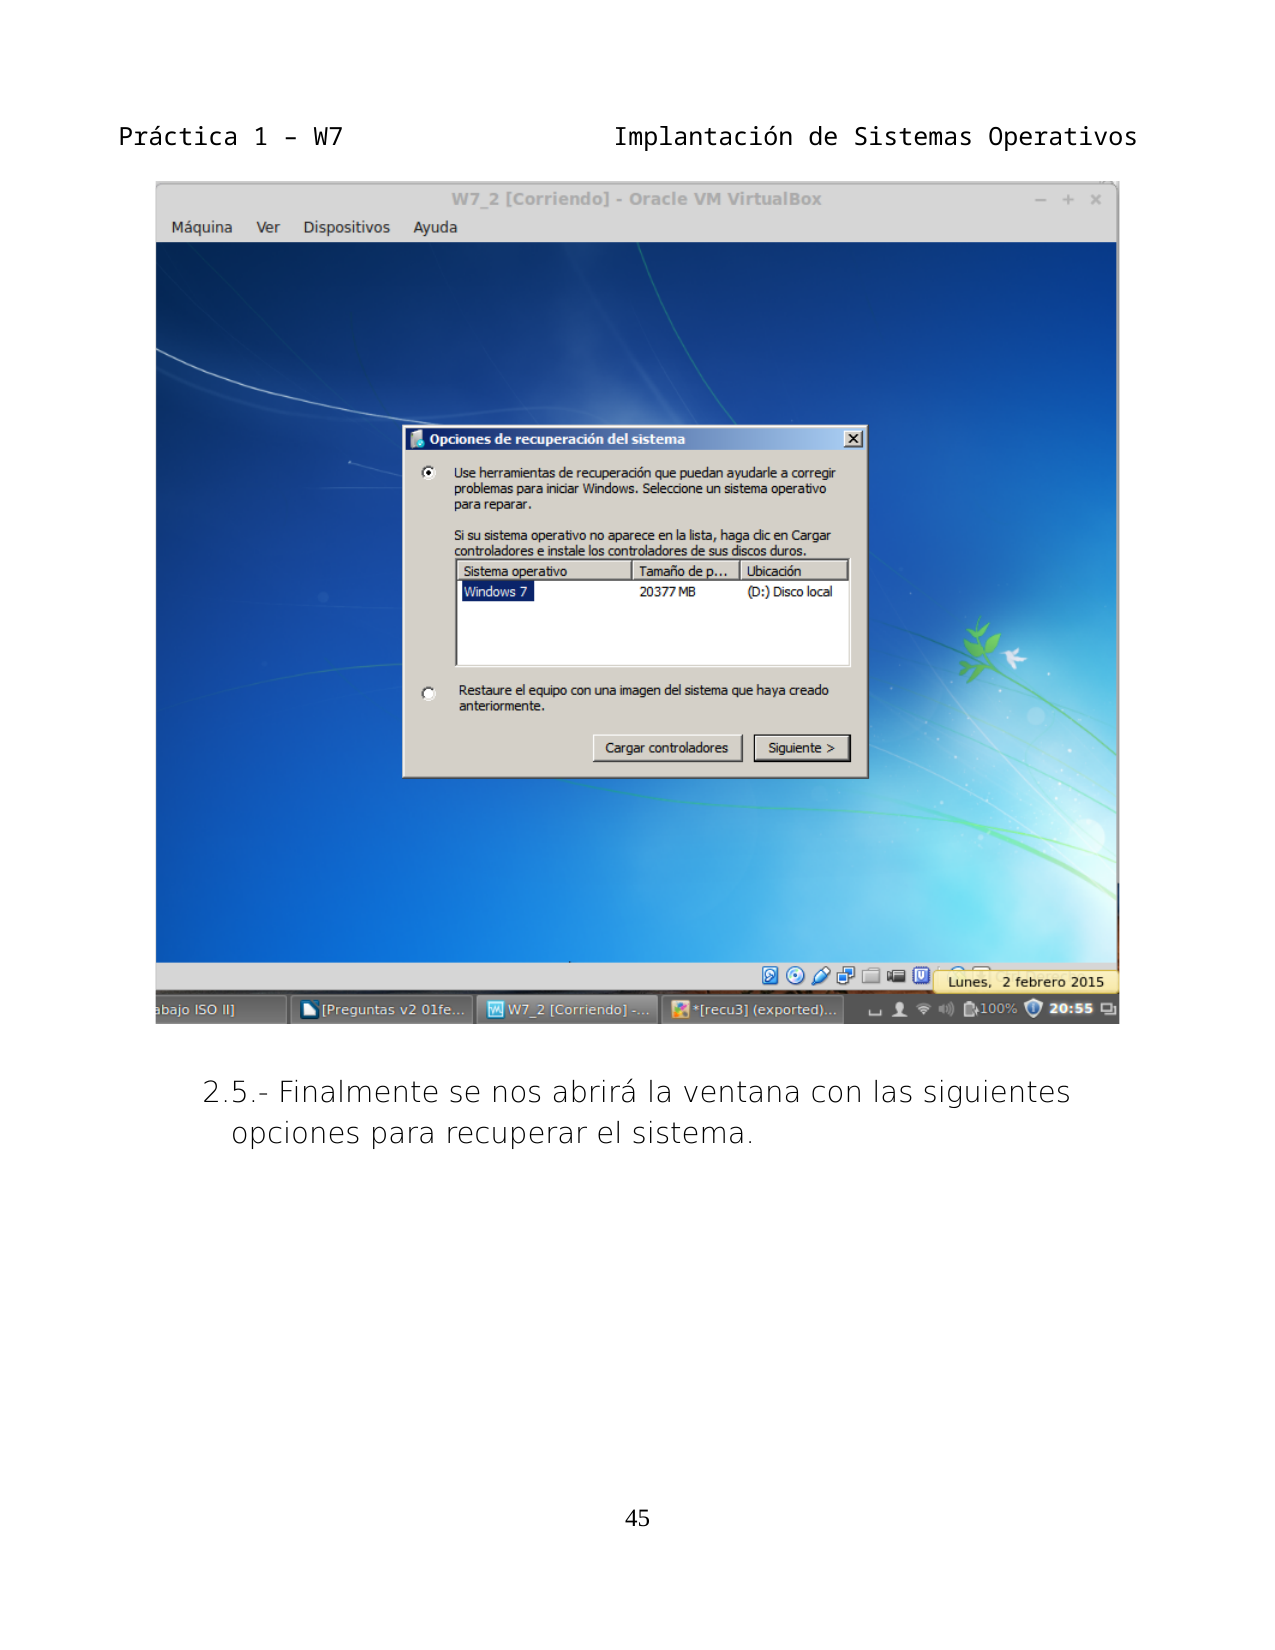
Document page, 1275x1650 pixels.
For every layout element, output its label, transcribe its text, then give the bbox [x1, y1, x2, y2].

list Finalmente se nos abrirá la ventana con las siguientes opciones para recuperar el sistema. [193, 1075, 1157, 1150]
picture [155, 181, 1120, 1024]
